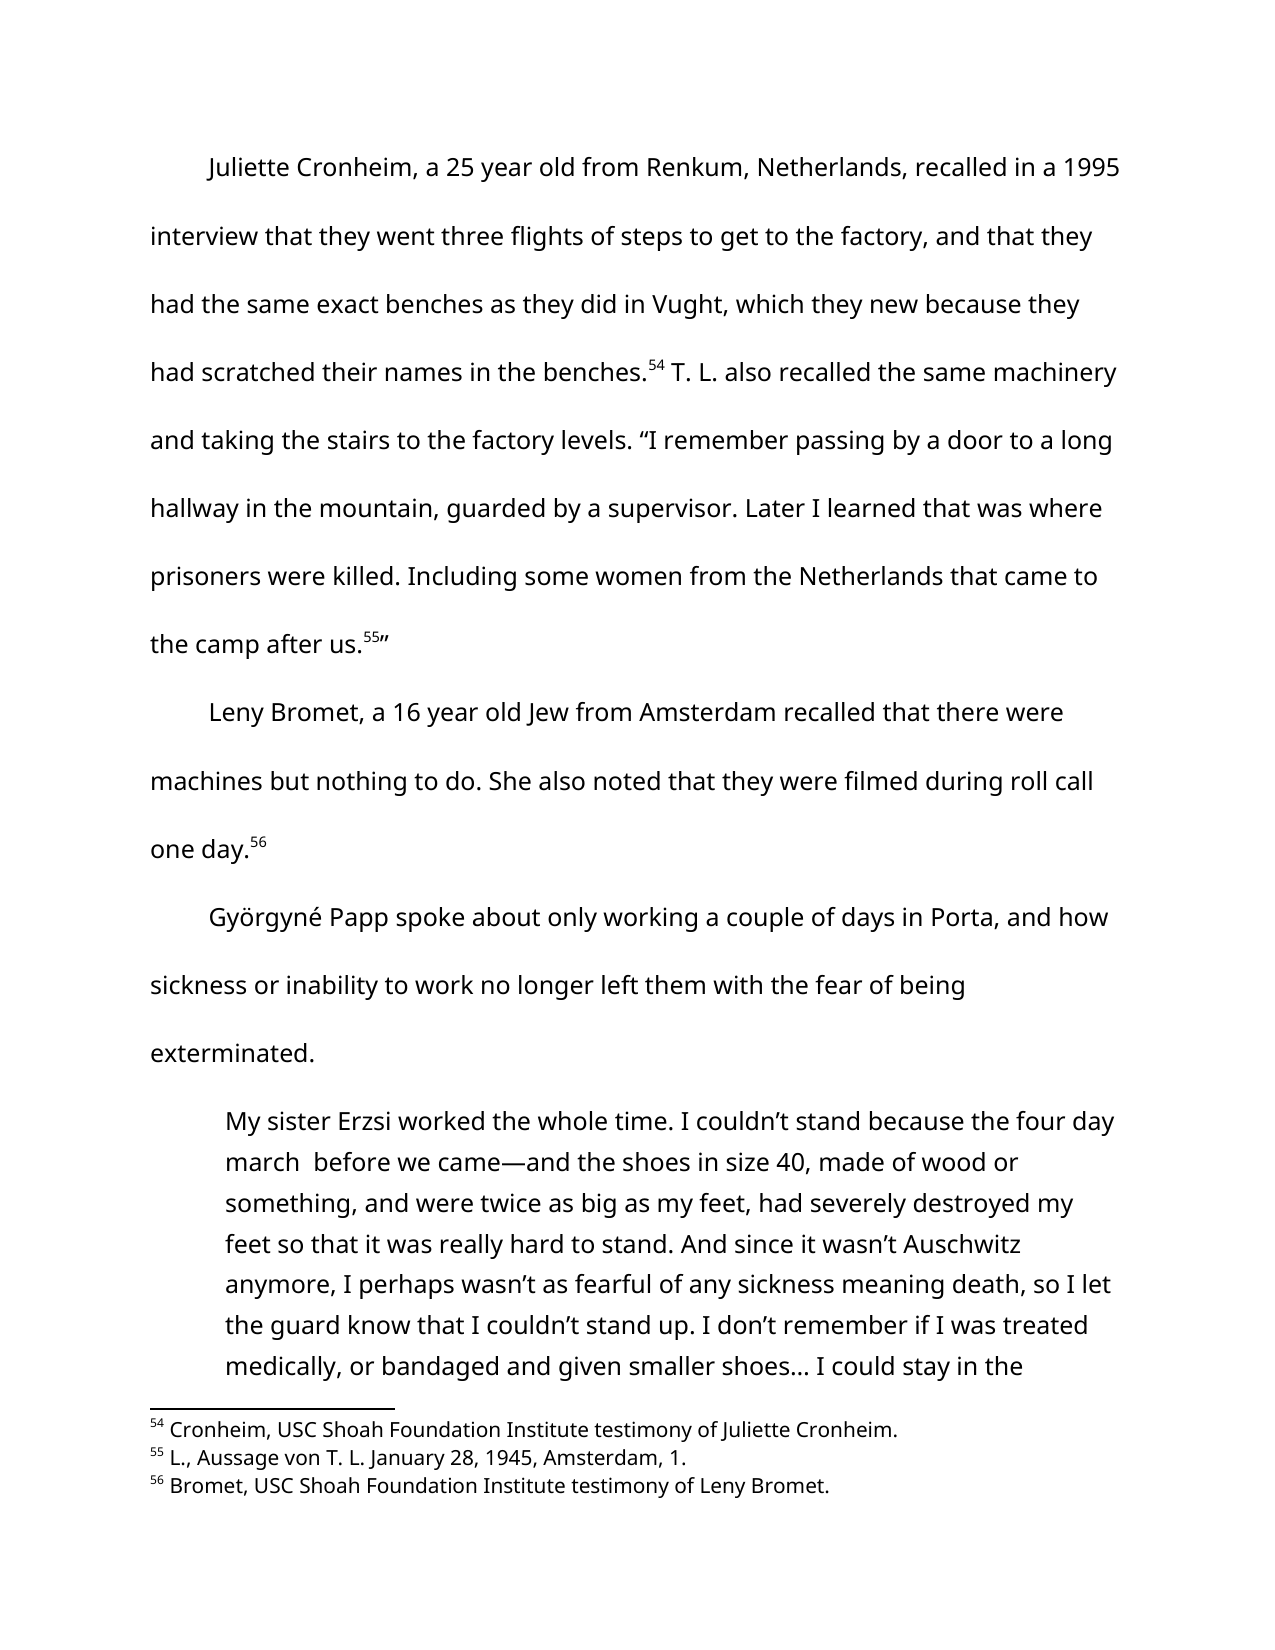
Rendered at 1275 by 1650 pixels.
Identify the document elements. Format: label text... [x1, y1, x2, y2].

text L., Aussage von T. L. January 28, 1945, Amsterdam, 1. [150, 1443, 1125, 1472]
text Juliette Cronheim, a 25 year old from Renkum, Netherlands, recalled in a 1995 interview that they went three flights of steps to get to the factory, and that they had the same exact benches as they did in Vught, which they new because they had scratched their names in the benches. T. L. also recalled the same machinery and taking the stairs to the factory levels. “I remember passing by a door to a long hallway in the mountain, guarded by a supervisor. Later I learned that was where prisoners were killed. Including some women from the Netherlands that came to the camp after us.” [150, 150, 1125, 661]
text Bromet, USC Shoah Foundation Institute testimony of Leny Bromet. [150, 1472, 1125, 1500]
text Györgyné Papp spoke about only working a couple of days in Porta, and how sickness or inability to work no longer left them with the fear of being exterminated. [150, 899, 1125, 1070]
text My sister Erzsi worked the whole time. I couldn’t stand because the four day march before we came—and the shoes in size 40, made of wood or something, and were twice as big as my feet, had severely destroyed my feet so that it was really hard to stand. And since it wasn’t Auschwitz anymore, I perhaps wasn’t as fearful of any sickness meaning death, so I let the guard know that I couldn’t stand up. I don’t remember if I was treated medically, or bandaged and given smaller shoes… I could stay in the [225, 1104, 1125, 1383]
text Leny Bromet, a 16 year old Jew from Amsterdam recalled that there were machines but nothing to do. She also noted that they were filmed during roll call one day. [150, 695, 1125, 865]
text Cronheim, USC Shoah Foundation Institute testimony of Juliette Cronheim. [150, 1415, 1125, 1443]
